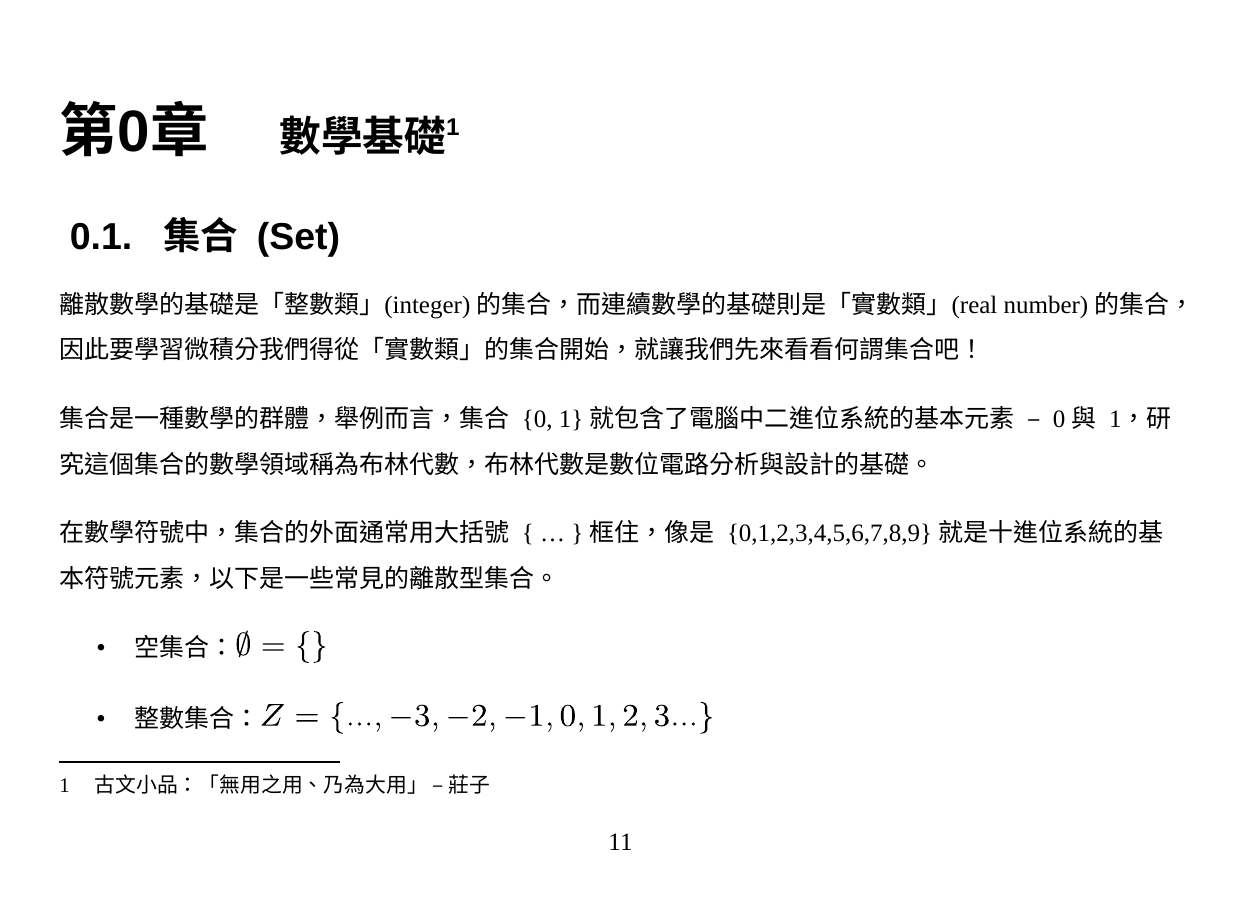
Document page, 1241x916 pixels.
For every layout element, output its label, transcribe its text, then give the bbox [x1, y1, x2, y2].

text 集合是一種數學的群體，舉例而言，集合 {0, 1} 就包含了電腦中二進位系統的基本元素 – 0 與 1，研究這個集合的數學領域稱為布林代數，布林代數是數位電路分析與設計的基礎。 [59, 399, 1181, 480]
text 離散數學的基礎是「整數類」(integer) 的集合，而連續數學的基礎則是「實數類」(real number) 的集合，因此要學習微積分我們得從「實數類」的集合開始，就讓我們先來看看何謂集合吧！ [59, 284, 1181, 366]
text 在數學符號中，集合的外面通常用大括號 { … } 框住，像是 {0,1,2,3,4,5,6,7,8,9} 就是十進位系統的基本符號元素，以下是一些常見的離散型集合。 [59, 513, 1181, 594]
subtitle 集合 (Set) [59, 206, 1181, 260]
subtitle 數學基礎 [59, 84, 1181, 168]
list 整數集合： [97, 698, 1181, 736]
text 古文小品：「無用之用、乃為大用」 – 莊子 [59, 768, 1181, 798]
list 空集合： [97, 627, 1181, 665]
